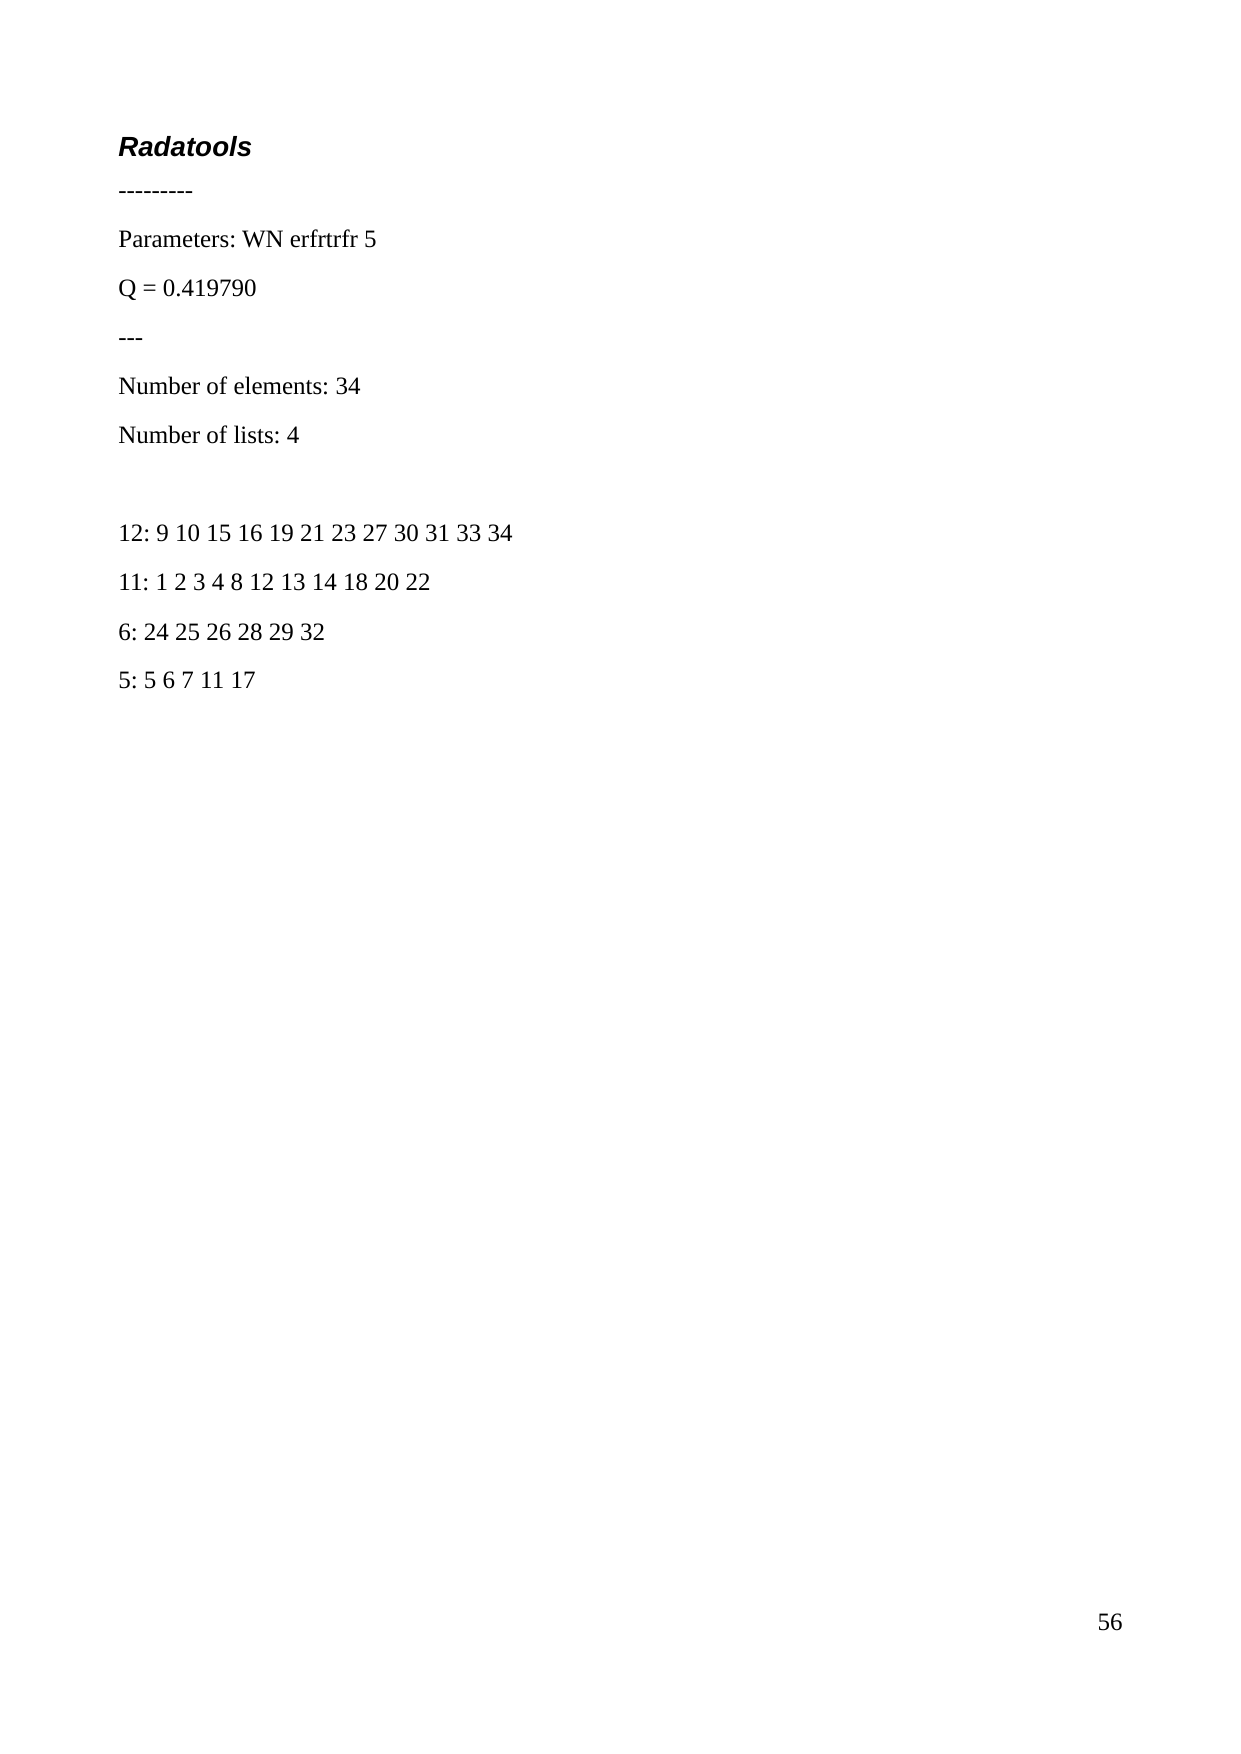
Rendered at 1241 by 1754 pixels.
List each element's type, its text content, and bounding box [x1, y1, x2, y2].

text --------- [118, 175, 1122, 204]
text --- [118, 322, 1122, 351]
text Number of lists: 4 [118, 420, 1122, 449]
text 11: 1 2 3 4 8 12 13 14 18 20 22 [118, 567, 1122, 596]
text 6: 24 25 26 28 29 32 [118, 617, 1122, 645]
text 12: 9 10 15 16 19 21 23 27 30 31 33 34 [118, 518, 1122, 547]
text Parameters: WN erfrtrfr 5 [118, 224, 1122, 253]
text Number of elements: 34 [118, 371, 1122, 400]
text 5: 5 6 7 11 17 [118, 666, 1122, 694]
subtitle Radatools [118, 131, 1122, 162]
text Q = 0.419790 [118, 273, 1122, 302]
